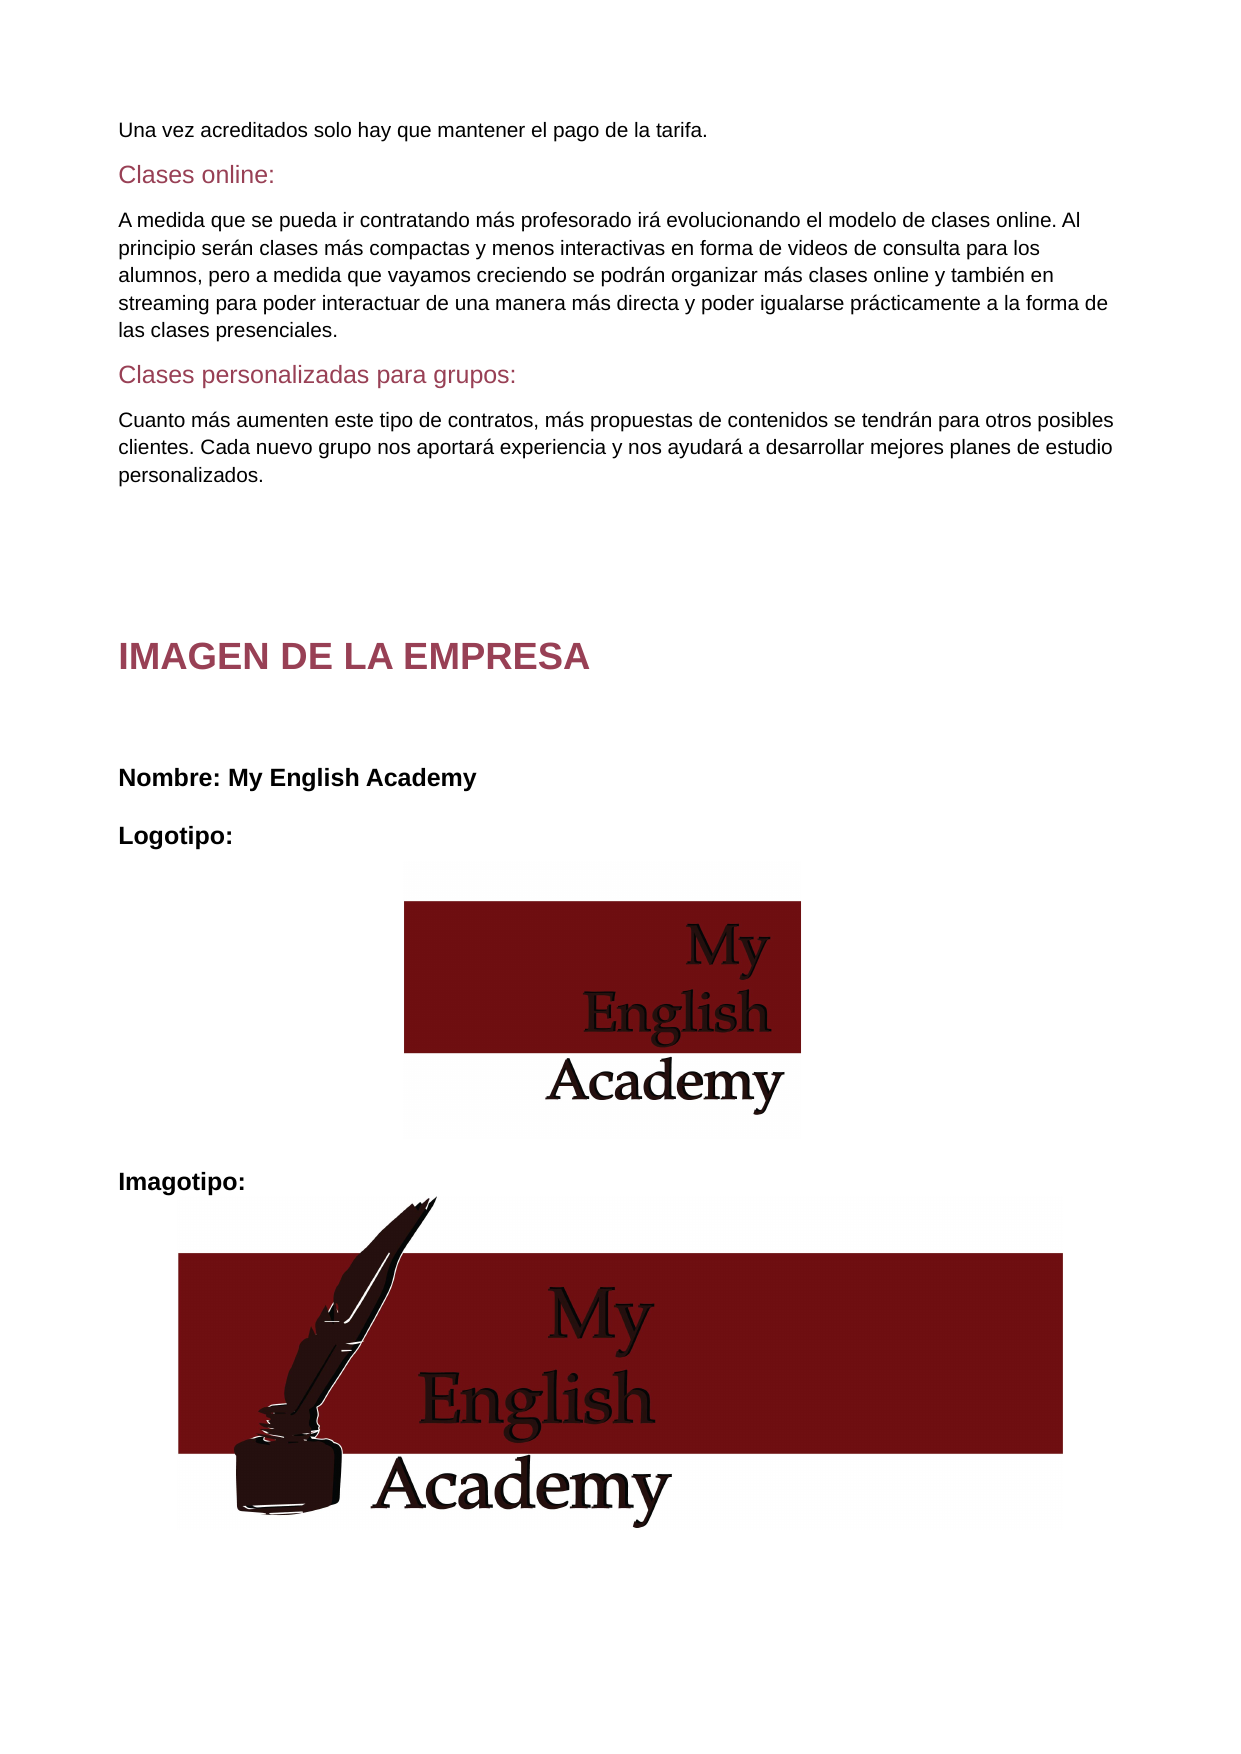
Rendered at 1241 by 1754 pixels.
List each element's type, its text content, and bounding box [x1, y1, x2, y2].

text A medida que se pueda ir contratando más profesorado irá evolucionando el modelo de clases online. Al principio serán clases más compactas y menos interactivas en forma de videos de consulta para los alumnos, pero a medida que vayamos creciendo se podrán organizar más clases online y también en streaming para poder interactuar de una manera más directa y poder igualarse prácticamente a la forma de las clases presenciales. [118, 208, 1122, 342]
picture [403, 861, 802, 1139]
text Cuanto más aumenten este tipo de contratos, más propuestas de contenidos se tendrán para otros posibles clientes. Cada nuevo grupo nos aportará experiencia y nos ayudará a desarrollar mejores planes de estudio personalizados. [118, 407, 1122, 486]
text Una vez acreditados solo hay que mantener el pago de la tarifa. [118, 118, 1122, 142]
text IMAGEN DE LA EMPRESA [118, 634, 1122, 678]
text Clases online: [118, 160, 1122, 189]
text Nombre: My English Academy [118, 763, 1122, 792]
text Logotipo: [118, 821, 1122, 849]
text Imagotipo: [118, 1167, 1122, 1196]
text Clases personalizadas para grupos: [118, 360, 1122, 389]
picture [177, 1196, 1063, 1530]
